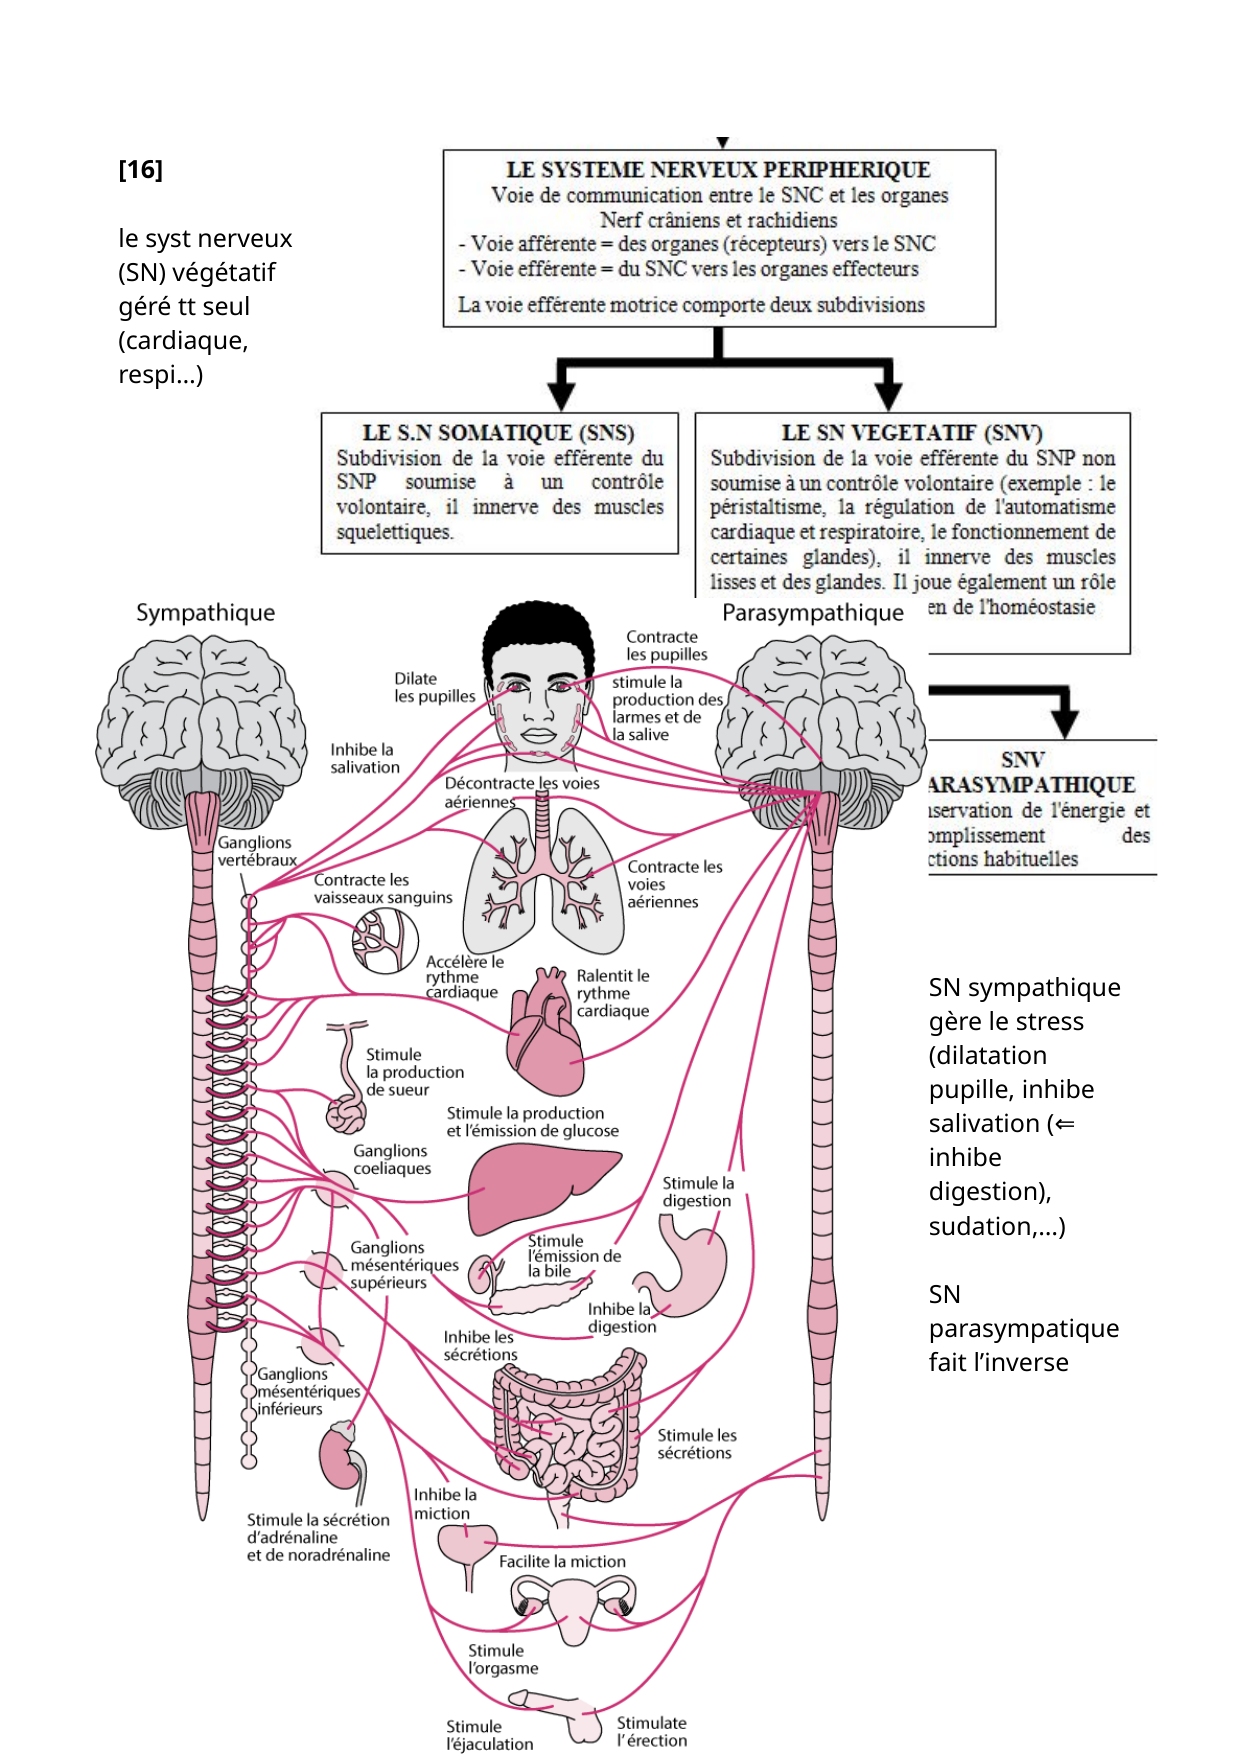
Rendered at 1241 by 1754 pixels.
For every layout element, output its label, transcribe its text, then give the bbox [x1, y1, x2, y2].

text le syst nerveux (SN) végétatif géré tt seul (cardiaque, respi…) [118, 220, 307, 391]
text SN sympathique gère le stress (dilatation pupille, inhibe salivation (⇐ inhibe digestion), sudation,…) [929, 970, 1122, 1242]
text SN parasympatique fait l’inverse [929, 1276, 1122, 1378]
text [16] [118, 152, 307, 186]
picture [93, 137, 1158, 1754]
